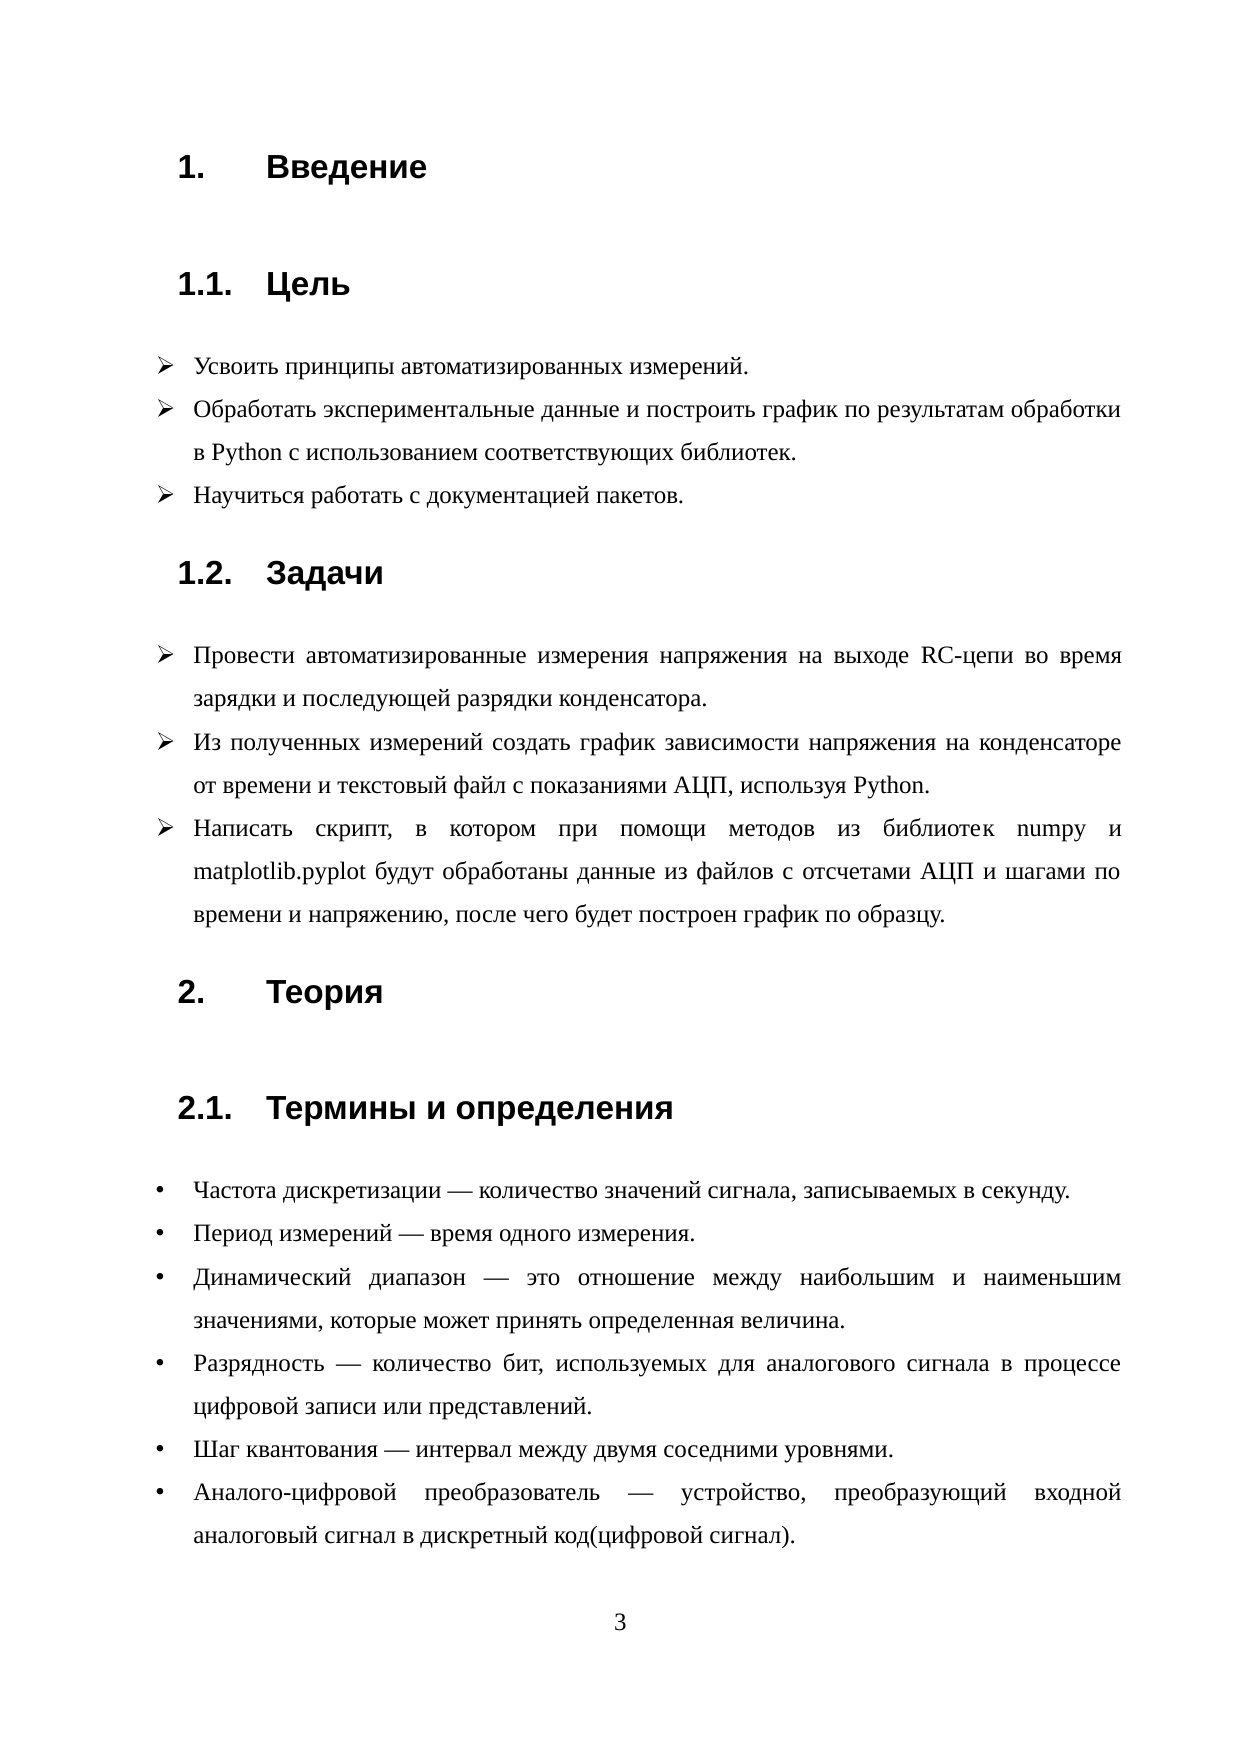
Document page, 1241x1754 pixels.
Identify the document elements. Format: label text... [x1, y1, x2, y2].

list Написать скрипт, в котором при помощи методов из библиотек numpy и matplotlib.pyplot будут обработаны данные из файлов с отсчетами АЦП и шагами по времени и напряжению, после чего будет построен график по образцу. [156, 813, 1122, 928]
subtitle Задачи [118, 553, 1122, 592]
list Научиться работать с документацией пакетов. [156, 481, 1122, 509]
list Частота дискретизации — количество значений сигнала, записываемых в секунду. [156, 1175, 1122, 1204]
subtitle Термины и определения [118, 1088, 1122, 1127]
list Аналого-цифровой преобразователь — устройство, преобразующий входной аналоговый сигнал в дискретный код(цифровой сигнал). [156, 1477, 1122, 1549]
subtitle Цель [118, 264, 1122, 303]
list Шаг квантования — интервал между двумя соседними уровнями. [156, 1434, 1122, 1463]
list Обработать экспериментальные данные и построить график по результатам обработки в Python с использованием соответствующих библиотек. [156, 394, 1122, 466]
list Динамический диапазон — это отношение между наибольшим и наименьшим значениями, которые может принять определенная величина. [156, 1262, 1122, 1333]
list Провести автоматизированные измерения напряжения на выходе RC-цепи во время зарядки и последующей разрядки конденсатора. [156, 640, 1122, 712]
list Разрядность — количество бит, используемых для аналогового сигнала в процессе цифровой записи или представлений. [156, 1348, 1122, 1420]
list Период измерений — время одного измерения. [156, 1218, 1122, 1247]
subtitle Теория [118, 972, 1122, 1010]
subtitle Введение [118, 148, 1122, 186]
list Усвоить принципы автоматизированных измерений. [156, 351, 1122, 380]
list Из полученных измерений создать график зависимости напряжения на конденсаторе от времени и текстовый файл с показаниями АЦП, используя Python. [156, 727, 1122, 798]
